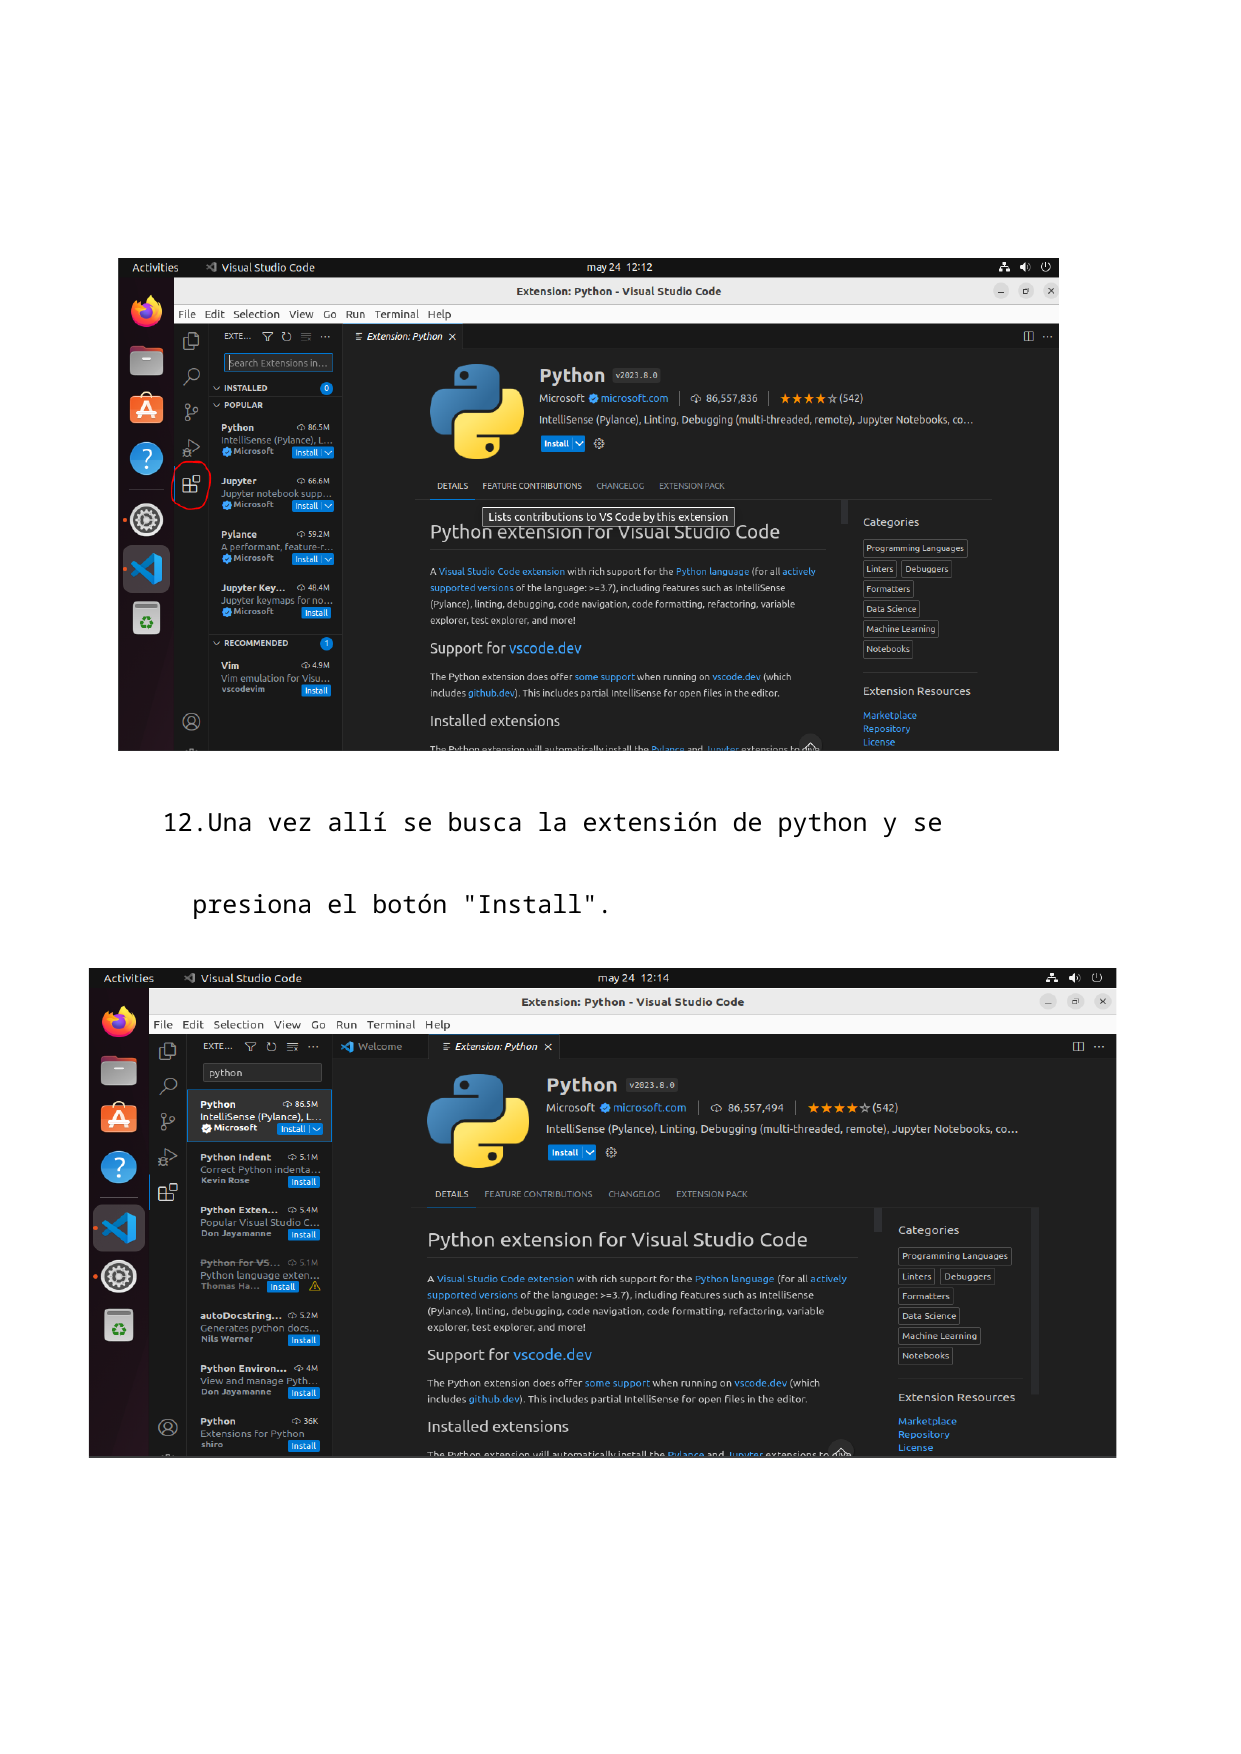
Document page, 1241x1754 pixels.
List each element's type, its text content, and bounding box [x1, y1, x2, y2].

picture [118, 258, 1059, 751]
list Una vez allí se busca la extensión de python y se presiona el botón "Install". [162, 805, 1038, 921]
picture [88, 968, 1117, 1458]
